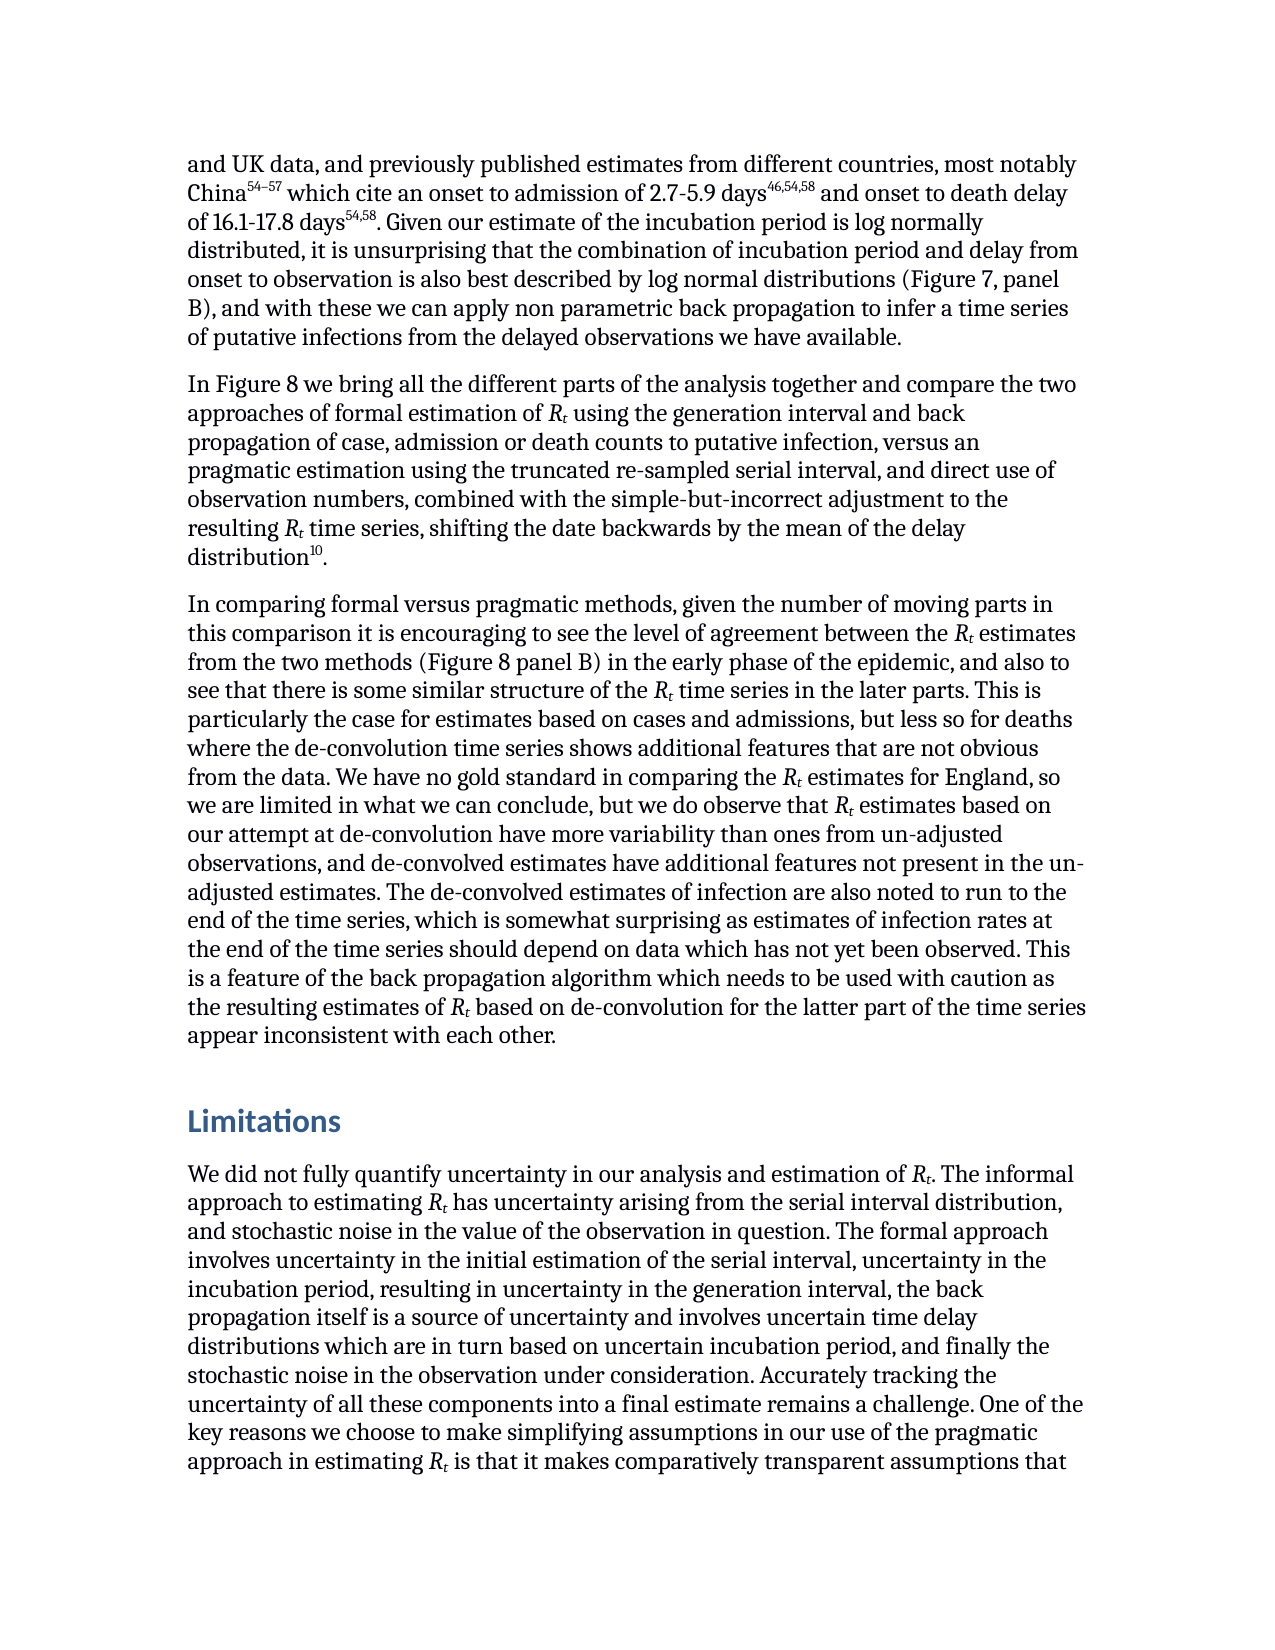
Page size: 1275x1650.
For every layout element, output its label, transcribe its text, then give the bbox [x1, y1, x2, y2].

subtitle Limitations [187, 1100, 1087, 1141]
text In Figure 8 we bring all the different parts of the analysis together and compare the two approaches of formal estimation of Rt using the generation interval and back propagation of case, admission or death counts to putative infection, versus an pragmatic estimation using the truncated re-sampled serial interval, and direct use of observation numbers, combined with the simple-but-incorrect adjustment to the resulting Rt time series, shifting the date backwards by the mean of the delay distribution10. [187, 370, 1087, 571]
text and UK data, and previously published estimates from different countries, most notably China54–57 which cite an onset to admission of 2.7-5.9 days46,54,58 and onset to death delay of 16.1-17.8 days54,58. Given our estimate of the incubation period is log normally distributed, it is unsurprising that the combination of incubation period and delay from onset to observation is also best described by log normal distributions (Figure 7, panel B), and with these we can apply non parametric back propagation to infer a time series of putative infections from the delayed observations we have available. [187, 150, 1087, 351]
text We did not fully quantify uncertainty in our analysis and estimation of Rt. The informal approach to estimating Rt has uncertainty arising from the serial interval distribution, and stochastic noise in the value of the observation in question. The formal approach involves uncertainty in the initial estimation of the serial interval, uncertainty in the incubation period, resulting in uncertainty in the generation interval, the back propagation itself is a source of uncertainty and involves uncertain time delay distributions which are in turn based on uncertain incubation period, and finally the stochastic noise in the observation under consideration. Accurately tracking the uncertainty of all these components into a final estimate remains a challenge. One of the key reasons we choose to make simplifying assumptions in our use of the pragmatic approach in estimating Rt is that it makes comparatively transparent assumptions that [187, 1159, 1087, 1476]
text In comparing formal versus pragmatic methods, given the number of moving parts in this comparison it is encouraging to see the level of agreement between the Rt estimates from the two methods (Figure 8 panel B) in the early phase of the epidemic, and also to see that there is some similar structure of the Rt time series in the later parts. This is particularly the case for estimates based on cases and admissions, but less so for deaths where the de-convolution time series shows additional features that are not obvious from the data. We have no gold standard in comparing the Rt estimates for England, so we are limited in what we can conclude, but we do observe that Rt estimates based on our attempt at de-convolution have more variability than ones from un-adjusted observations, and de-convolved estimates have additional features not present in the un-adjusted estimates. The de-convolved estimates of infection are also noted to run to the end of the time series, which is somewhat surprising as estimates of infection rates at the end of the time series should depend on data which has not yet been observed. This is a feature of the back propagation algorithm which needs to be used with caution as the resulting estimates of Rt based on de-convolution for the latter part of the time series appear inconsistent with each other. [187, 590, 1087, 1050]
